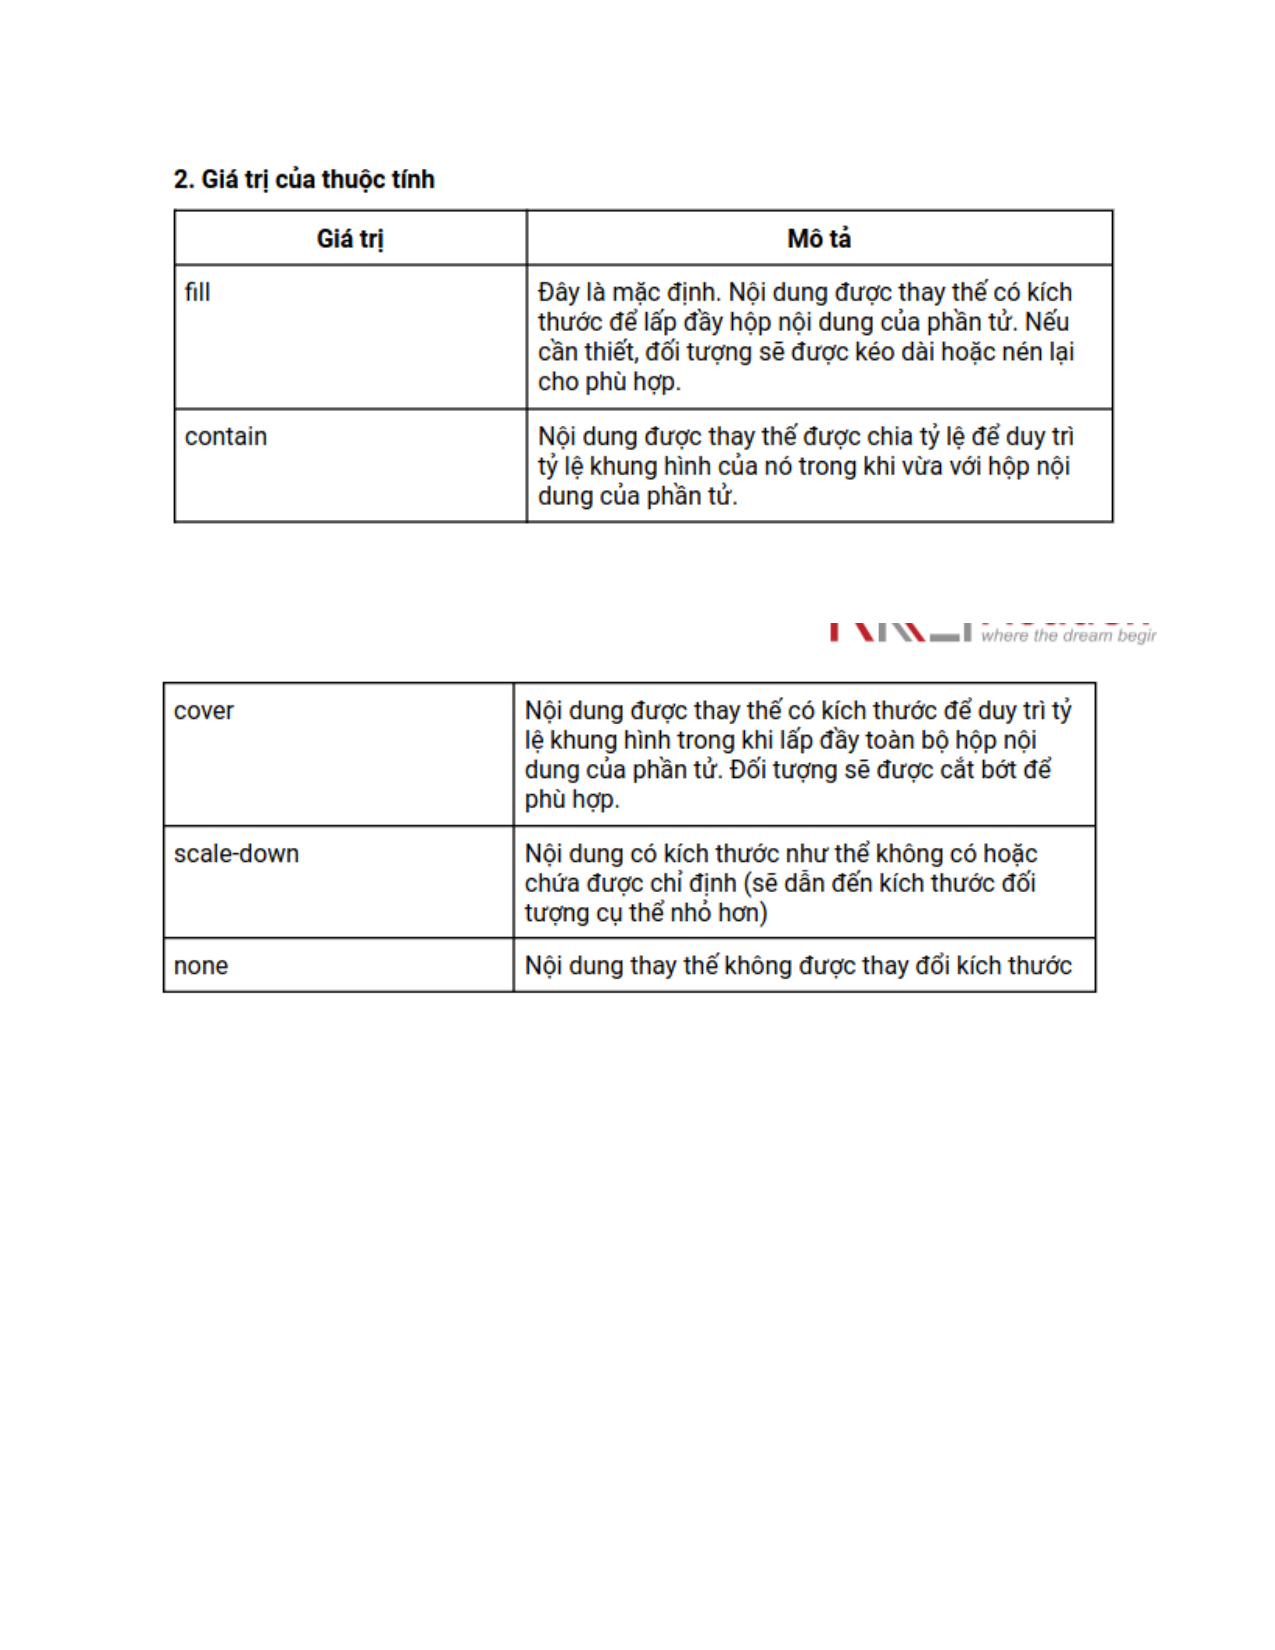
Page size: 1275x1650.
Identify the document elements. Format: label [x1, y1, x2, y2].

picture [138, 146, 1137, 566]
picture [118, 623, 1157, 1046]
